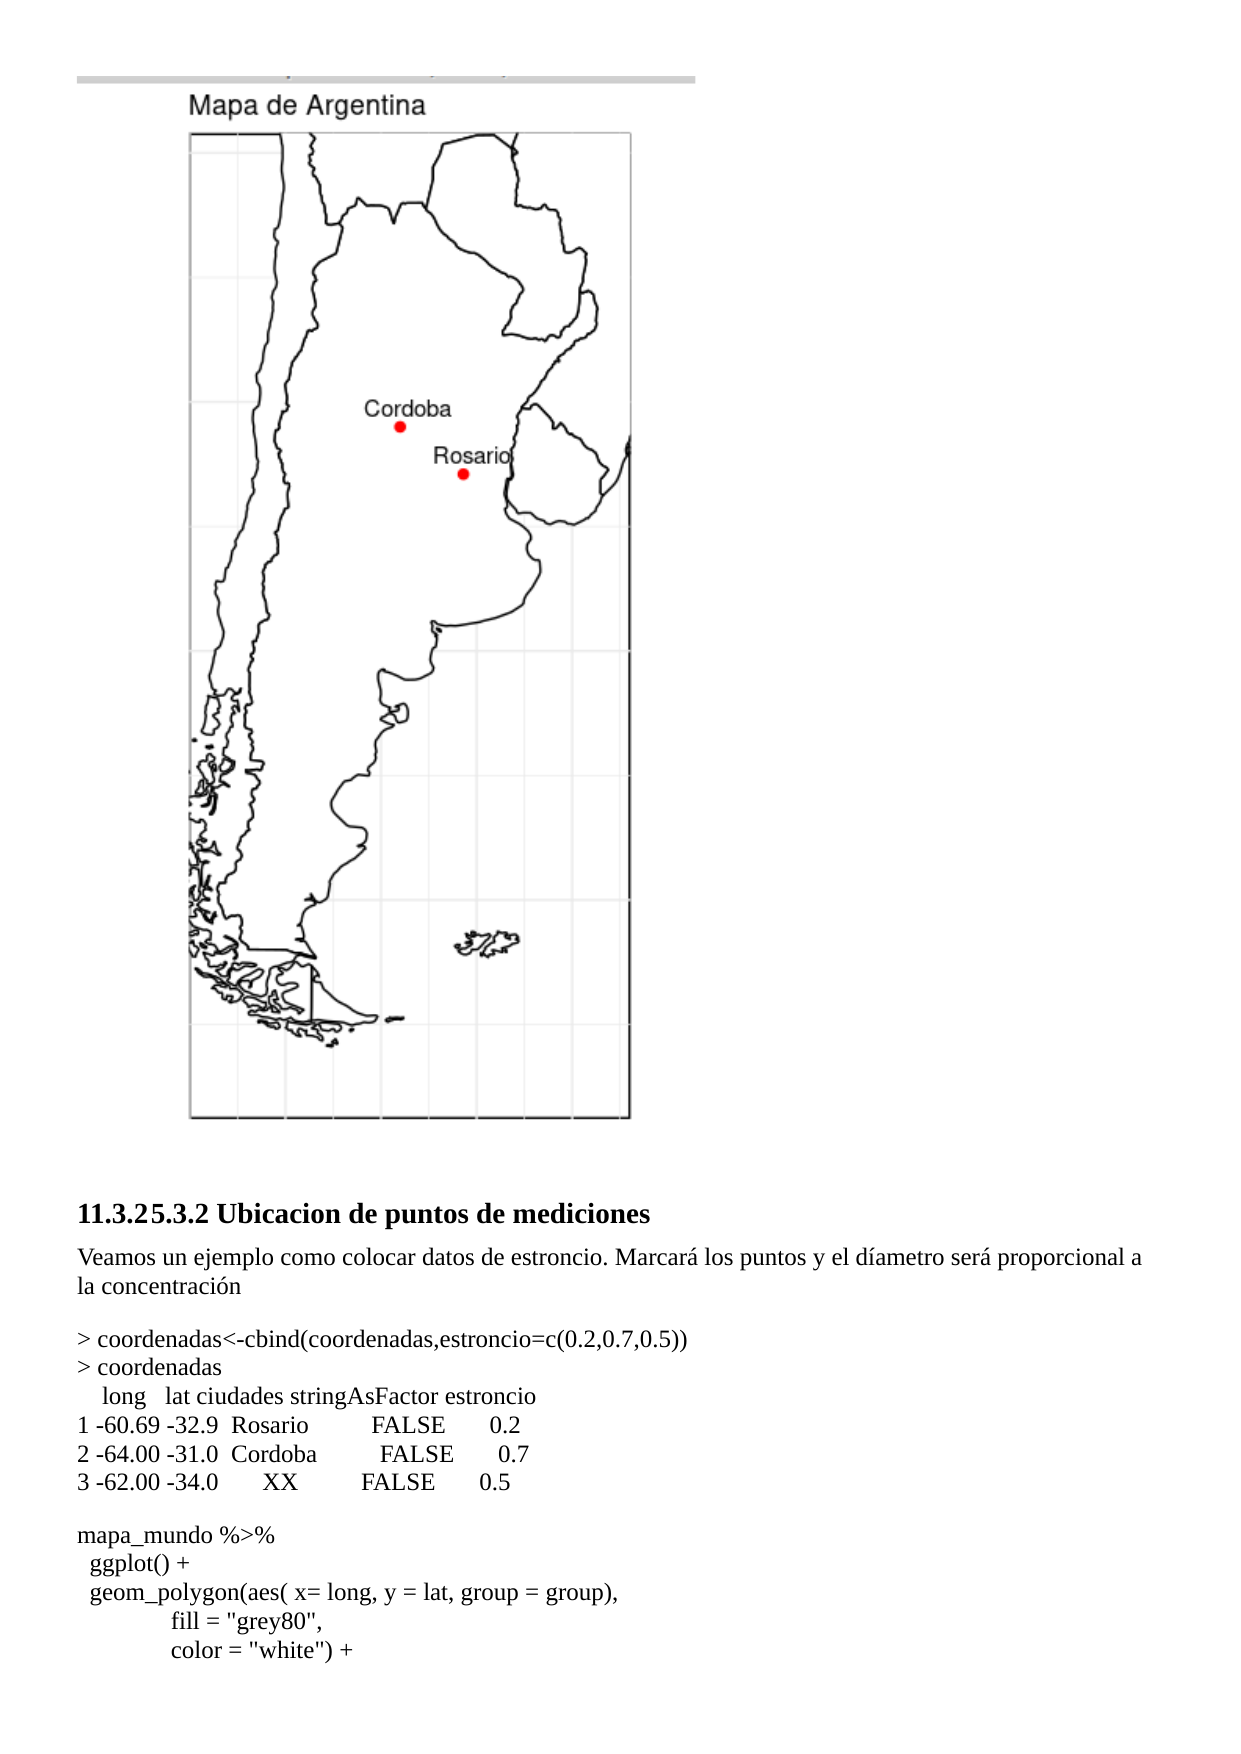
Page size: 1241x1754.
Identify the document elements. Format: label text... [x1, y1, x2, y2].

text geom_polygon(aes( x= long, y = lat, group = group), [77, 1577, 1163, 1606]
text Veamos un ejemplo como colocar datos de estroncio. Marcará los puntos y el díametro será proporcional a la concentración [77, 1242, 1163, 1300]
text mapa_mundo %>% [77, 1520, 1163, 1548]
text > coordenadas<-cbind(coordenadas,estroncio=c(0.2,0.7,0.5)) [77, 1324, 1163, 1352]
text long lat ciudades stringAsFactor estroncio [77, 1381, 1163, 1410]
text ggplot() + [77, 1548, 1163, 1577]
picture [76, 76, 696, 1135]
text fill = "grey80", [77, 1606, 1163, 1635]
text 2 -64.00 -31.0 Cordoba FALSE 0.7 [77, 1439, 1163, 1467]
text > coordenadas [77, 1352, 1163, 1381]
text color = "white") + [77, 1635, 1163, 1663]
subtitle 5.3.2 Ubicacion de puntos de mediciones [77, 1196, 1163, 1230]
text 3 -62.00 -34.0 XX FALSE 0.5 [77, 1467, 1163, 1496]
text 1 -60.69 -32.9 Rosario FALSE 0.2 [77, 1410, 1163, 1439]
